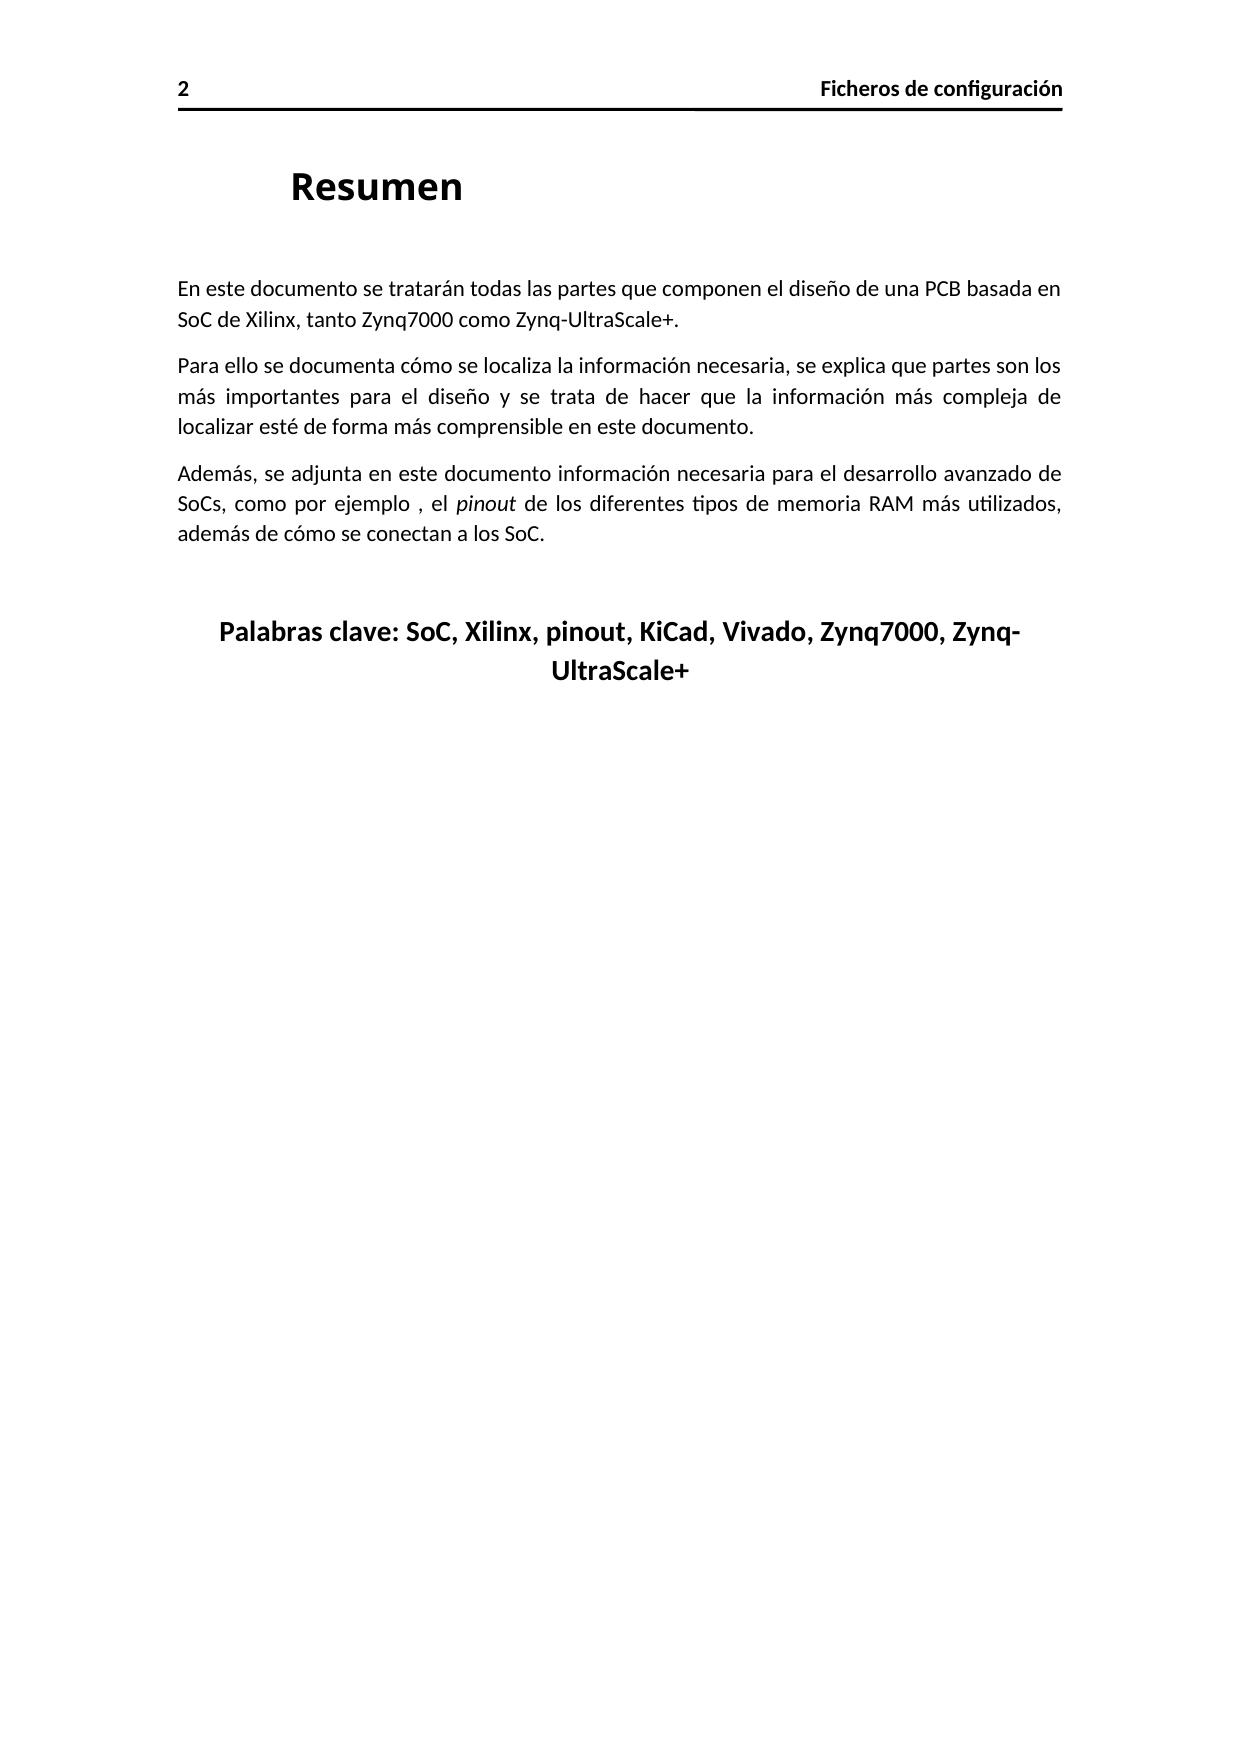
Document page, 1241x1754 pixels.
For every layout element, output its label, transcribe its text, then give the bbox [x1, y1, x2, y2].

subtitle Resumen [290, 160, 1063, 211]
text En este documento se tratarán todas las partes que componen el diseño de una PCB basada en SoC de Xilinx, tanto Zynq7000 como Zynq-UltraScale+. [177, 274, 1063, 333]
text Para ello se documenta cómo se localiza la información necesaria, se explica que partes son los más importantes para el diseño y se trata de hacer que la información más compleja de localizar esté de forma más comprensible en este documento. [177, 352, 1063, 440]
text Palabras clave: SoC, Xilinx, pinout, KiCad, Vivado, Zynq7000, Zynq-UltraScale+ [177, 613, 1063, 687]
text Además, se adjunta en este documento información necesaria para el desarrollo avanzado de SoCs, como por ejemplo , el pinout de los diferentes tipos de memoria RAM más utilizados, además de cómo se conectan a los SoC. [177, 459, 1063, 547]
